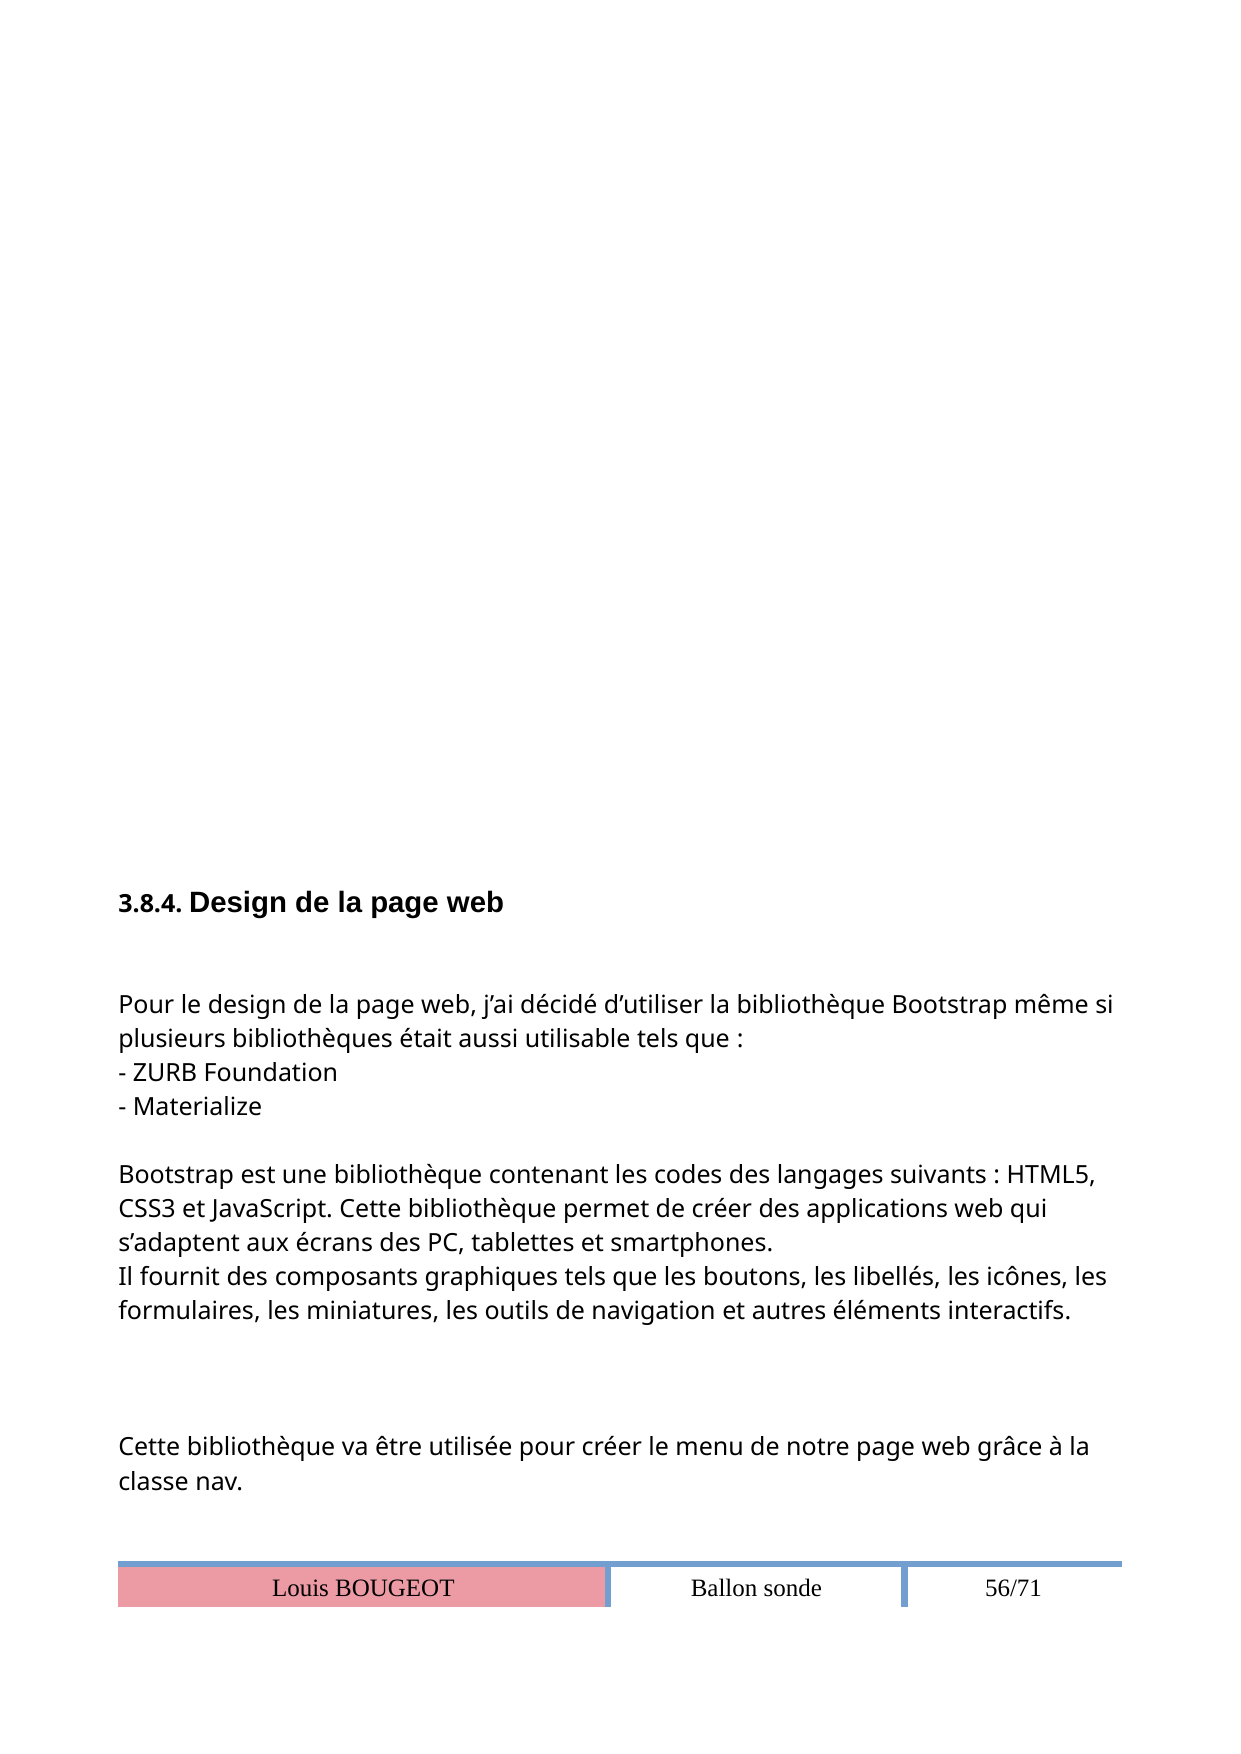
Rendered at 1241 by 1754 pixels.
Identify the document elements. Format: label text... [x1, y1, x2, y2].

text Cette bibliothèque va être utilisée pour créer le menu de notre page web grâce à la classe nav. [118, 1429, 1122, 1497]
text Bootstrap est une bibliothèque contenant les codes des langages suivants : HTML5, CSS3 et JavaScript. Cette bibliothèque permet de créer des applications web qui s’adaptent aux écrans des PC, tablettes et smartphones. [118, 1157, 1122, 1259]
subtitle Design de la page web [118, 885, 1122, 920]
text - ZURB Foundation [118, 1054, 1122, 1088]
text - Materialize [118, 1088, 1122, 1122]
text Pour le design de la page web, j’ai décidé d’utiliser la bibliothèque Bootstrap même si plusieurs bibliothèques était aussi utilisable tels que : [118, 986, 1122, 1054]
text Il fournit des composants graphiques tels que les boutons, les libellés, les icônes, les formulaires, les miniatures, les outils de navigation et autres éléments interactifs. [118, 1259, 1122, 1327]
